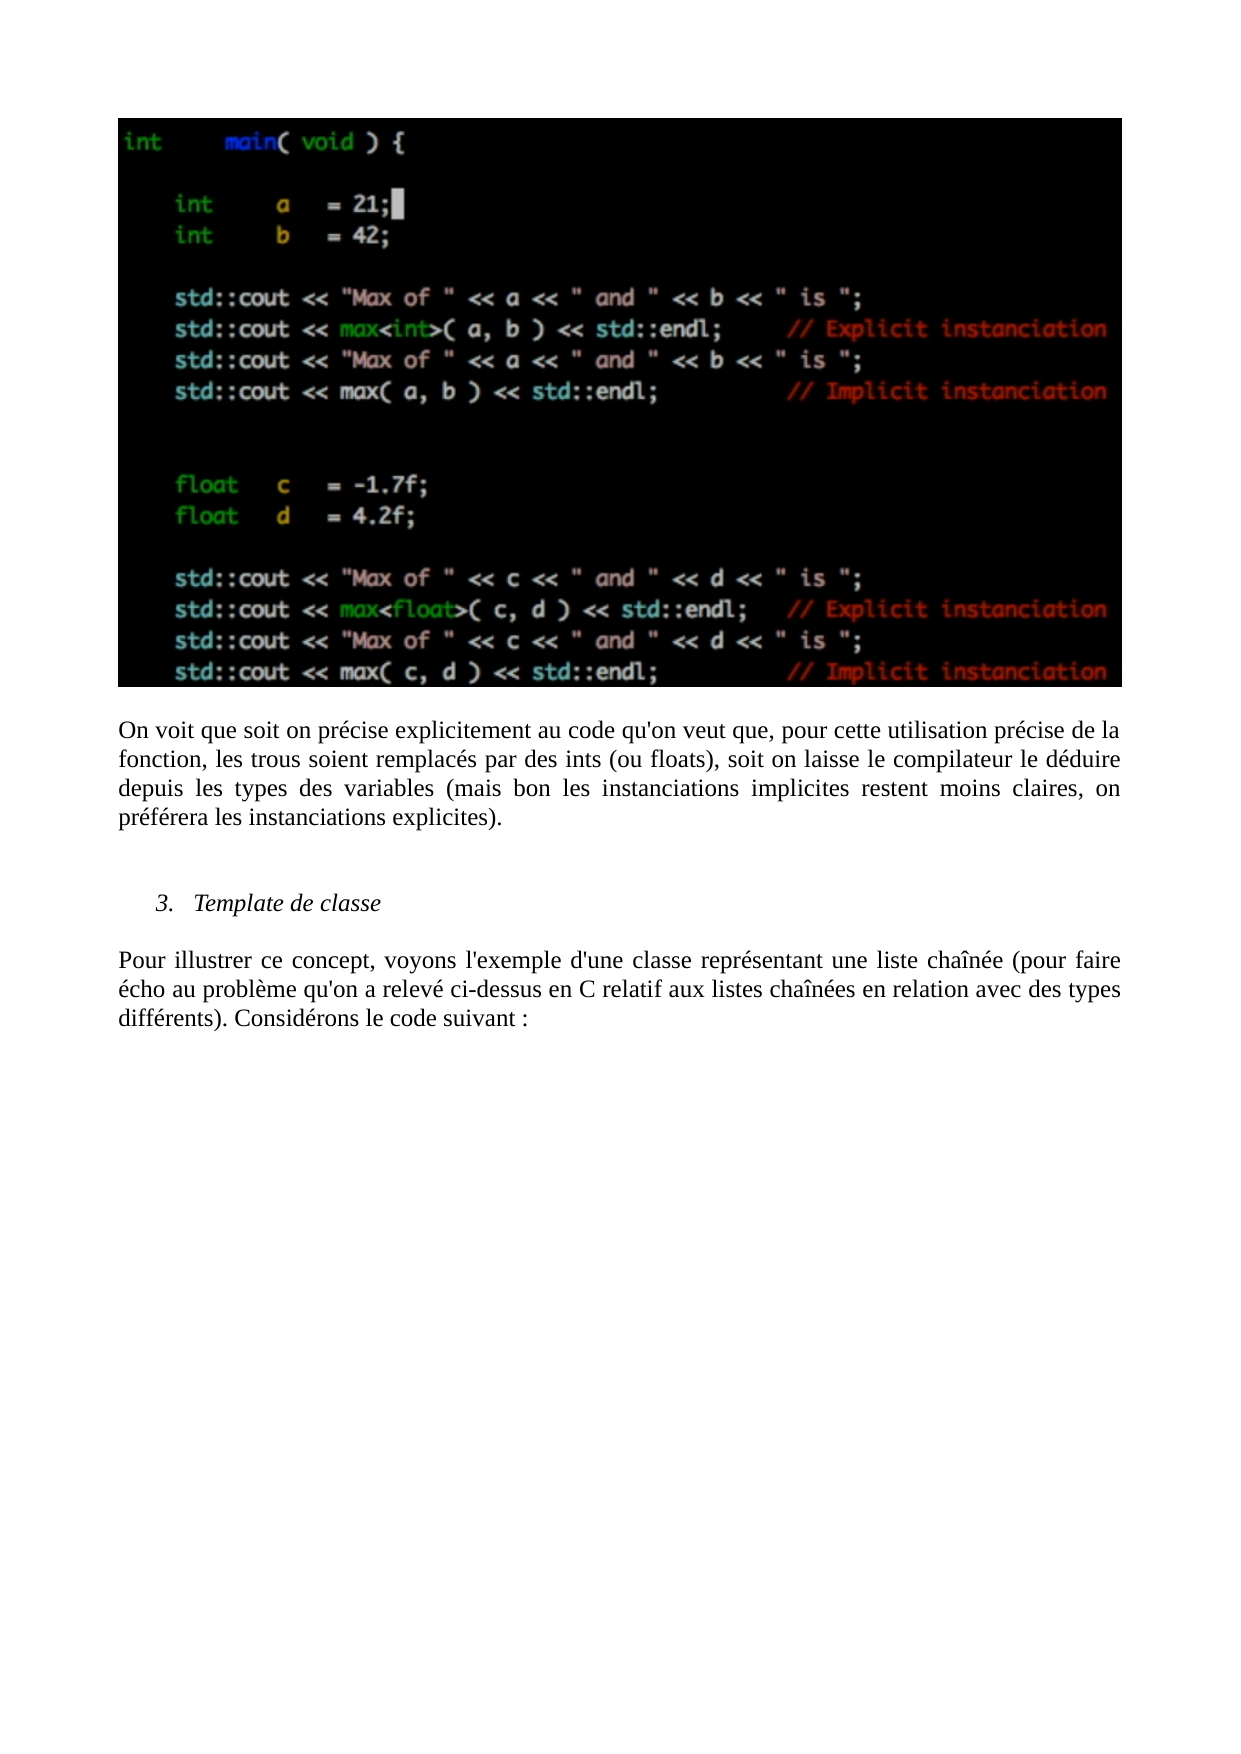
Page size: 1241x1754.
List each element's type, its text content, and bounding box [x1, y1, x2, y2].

text On voit que soit on précise explicitement au code qu'on veut que, pour cette utilisation précise de la fonction, les trous soient remplacés par des ints (ou floats), soit on laisse le compilateur le déduire depuis les types des variables (mais bon les instanciations implicites restent moins claires, on préférera les instanciations explicites). [118, 716, 1122, 831]
list Template de classe [156, 888, 1122, 917]
text Pour illustrer ce concept, voyons l'exemple d'une classe représentant une liste chaînée (pour faire écho au problème qu'on a relevé ci-dessus en C relatif aux listes chaînées en relation avec des types différents). Considérons le code suivant : [118, 946, 1122, 1032]
